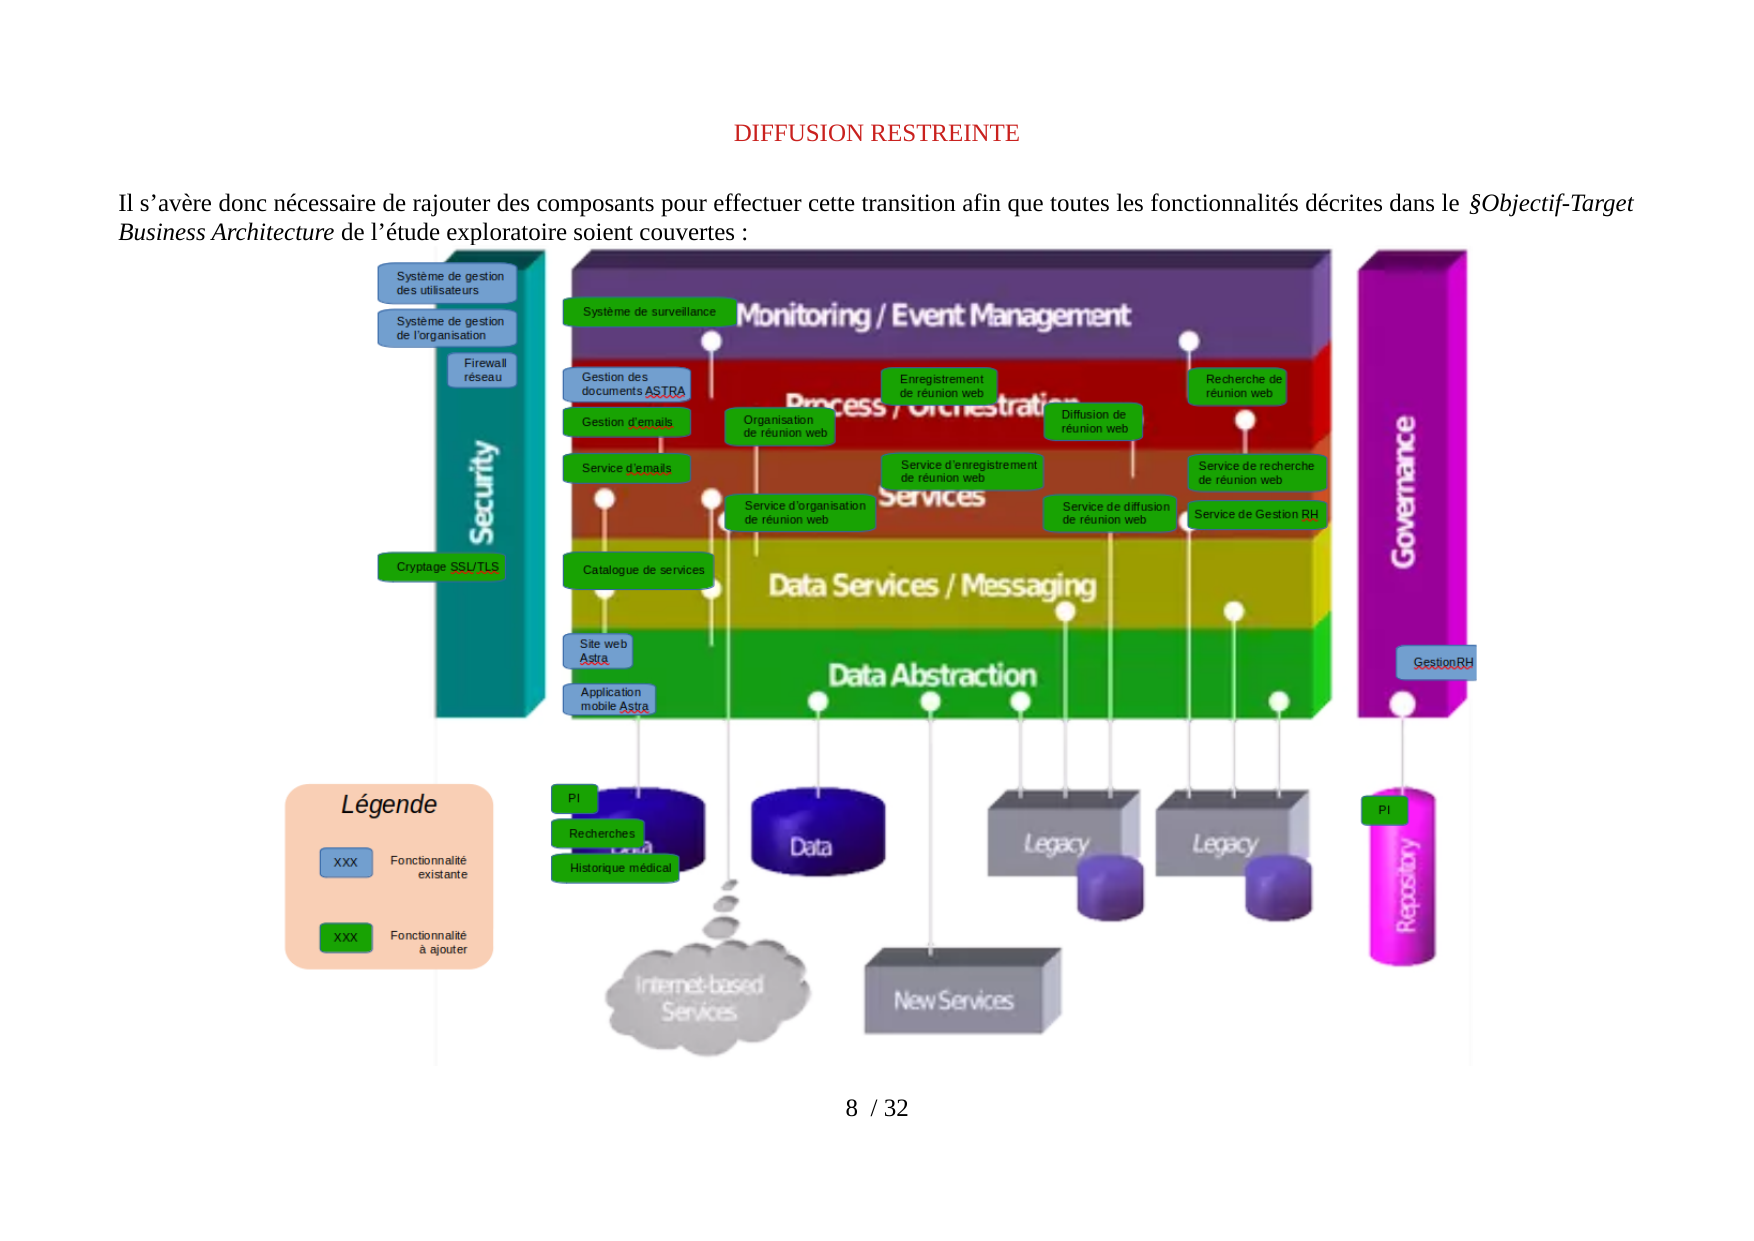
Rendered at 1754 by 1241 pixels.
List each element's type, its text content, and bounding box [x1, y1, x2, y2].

text Il s’avère donc nécessaire de rajouter des composants pour effectuer cette transition afin que toutes les fonctionnalités décrites dans le §Objectif-Target Business Architecture de l’étude exploratoire soient couvertes : [118, 188, 1636, 246]
picture [277, 245, 1477, 1066]
